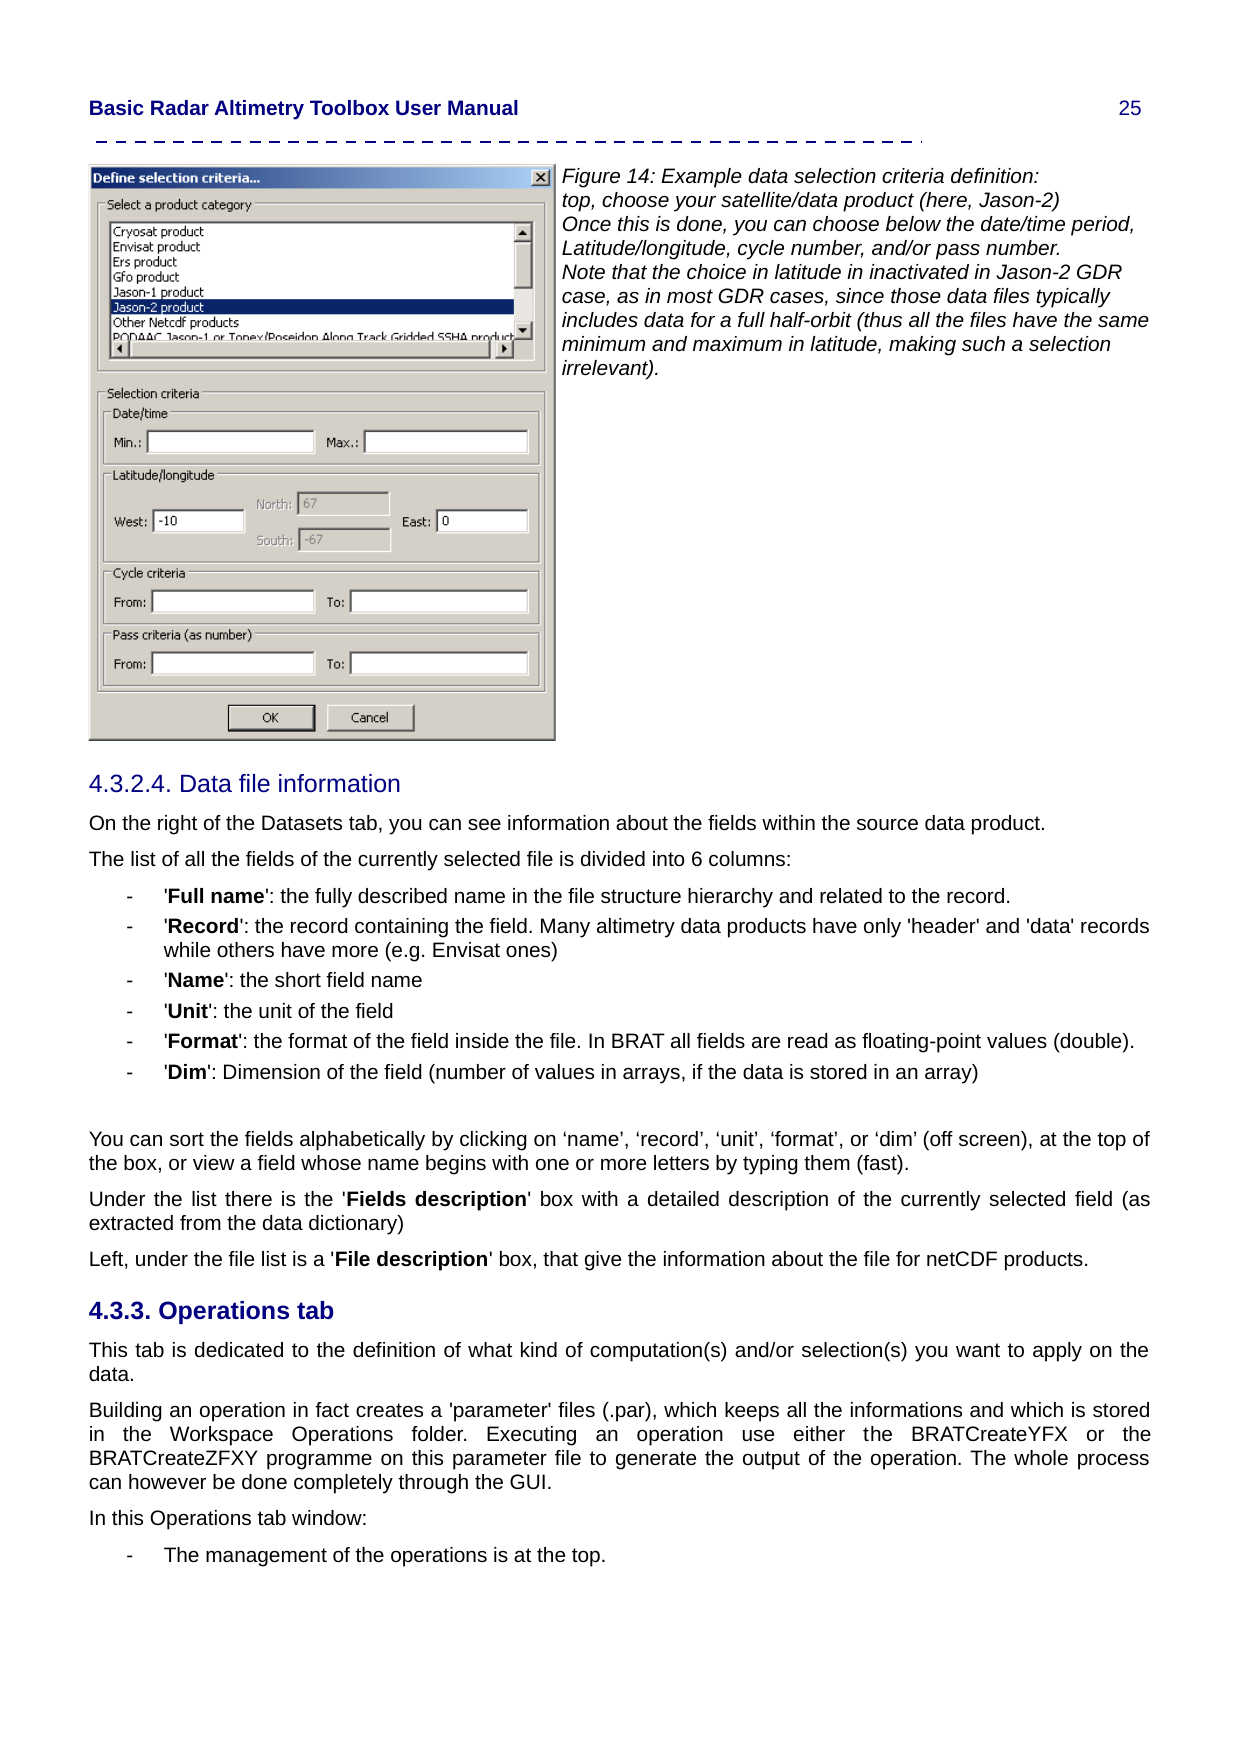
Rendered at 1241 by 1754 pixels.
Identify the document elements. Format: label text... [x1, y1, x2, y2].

text On the right of the Datasets tab, you can see information about the fields within the source data product. [88, 811, 1152, 834]
text Figure 14: Example data selection criteria definition: top, choose your satellite/data product (here, Jason-2) Once this is done, you can choose below the date/time period, Latitude/longitude, cycle number, and/or pass number. Note that the choice in latitude in inactivated in Jason-2 GDR case, as in most GDR cases, since those data files typically includes data for a full half-orbit (thus all the files have the same minimum and maximum in latitude, making such a selection irrelevant). [556, 164, 1152, 380]
list 'Unit': the unit of the field [126, 999, 1152, 1023]
text In this Operations tab window: [88, 1506, 1152, 1530]
text The list of all the fields of the currently selected file is divided into 6 columns: [88, 847, 1152, 871]
subtitle Operations tab [88, 1296, 1152, 1325]
list 'Name': the short field name [126, 968, 1152, 992]
list The management of the operations is at the top. [126, 1543, 1152, 1567]
picture [88, 164, 556, 741]
list 'Record': the record containing the field. Many altimetry data products have only 'header' and 'data' records while others have more (e.g. Envisat ones) [126, 914, 1152, 962]
list 'Full name': the fully described name in the file structure hierarchy and related to the record. [126, 883, 1152, 907]
text Under the list there is the 'Fields description' box with a detailed description of the currently selected field (as extracted from the data dictionary) [88, 1187, 1152, 1235]
list 'Dim': Dimension of the field (number of values in arrays, if the data is stored in an array) [126, 1059, 1152, 1083]
text This tab is dedicated to the definition of what kind of computation(s) and/or selection(s) you want to apply on the data. [88, 1337, 1152, 1385]
text You can sort the fields alphabetically by clicking on ‘name’, ‘record’, ‘unit’, ‘format’, or ‘dim’ (off screen), at the top of the box, or view a field whose name begins with one or more letters by typing them (fast). [88, 1126, 1152, 1174]
list 'Format': the format of the field inside the file. In BRAT all fields are read as floating-point values (double). [126, 1029, 1152, 1053]
text Building an operation in fact creates a 'parameter' files (.par), which keeps all the informations and which is stored in the Workspace Operations folder. Executing an operation use either the BRATCreateYFX or the BRATCreateZFXY programme on this parameter file to generate the output of the operation. The whole process can however be done completely through the GUI. [88, 1398, 1152, 1494]
subtitle Data file information [88, 769, 1152, 798]
text Left, under the file list is a 'File description' box, that give the information about the file for netCDF products. [88, 1247, 1152, 1271]
